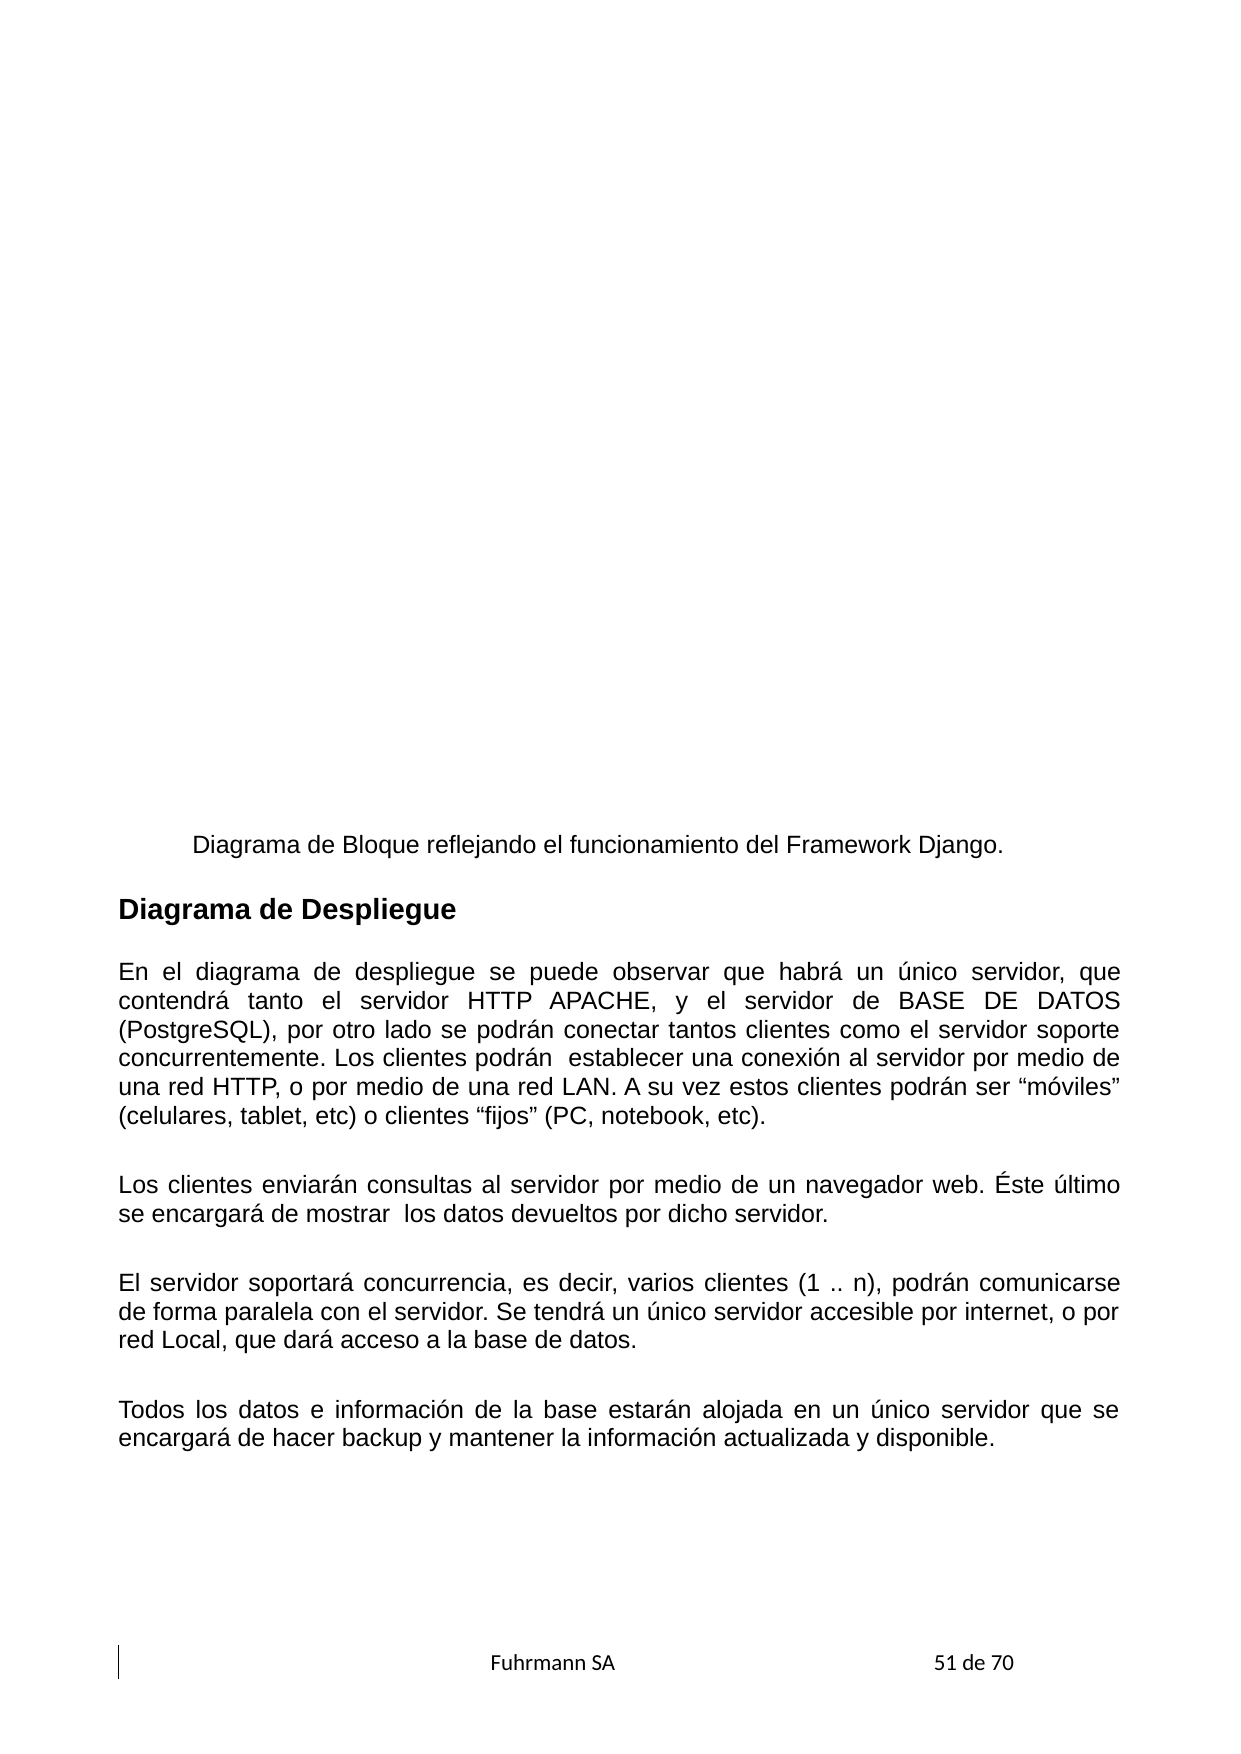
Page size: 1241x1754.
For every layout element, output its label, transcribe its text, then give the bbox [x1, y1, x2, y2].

text Diagrama de Despliegue [118, 892, 1122, 926]
text Todos los datos e información de la base estarán alojada en un único servidor que se encargará de hacer backup y mantener la información actualizada y disponible. [118, 1395, 1122, 1452]
text Los clientes enviarán consultas al servidor por medio de un navegador web. Éste último se encargará de mostrar los datos devueltos por dicho servidor. [118, 1170, 1122, 1228]
text En el diagrama de despliegue se puede observar que habrá un único servidor, que contendrá tanto el servidor HTTP APACHE, y el servidor de BASE DE DATOS (PostgreSQL), por otro lado se podrán conectar tantos clientes como el servidor soporte concurrentemente. Los clientes podrán establecer una conexión al servidor por medio de una red HTTP, o por medio de una red LAN. A su vez estos clientes podrán ser “móviles” (celulares, tablet, etc) o clientes “fijos” (PC, notebook, etc). [118, 957, 1122, 1130]
text El servidor soportará concurrencia, es decir, varios clientes (1 .. n), podrán comunicarse de forma paralela con el servidor. Se tendrá un único servidor accesible por internet, o por red Local, que dará acceso a la base de datos. [118, 1268, 1122, 1354]
text Diagrama de Bloque reflejando el funcionamiento del Framework Django. [118, 830, 1122, 858]
